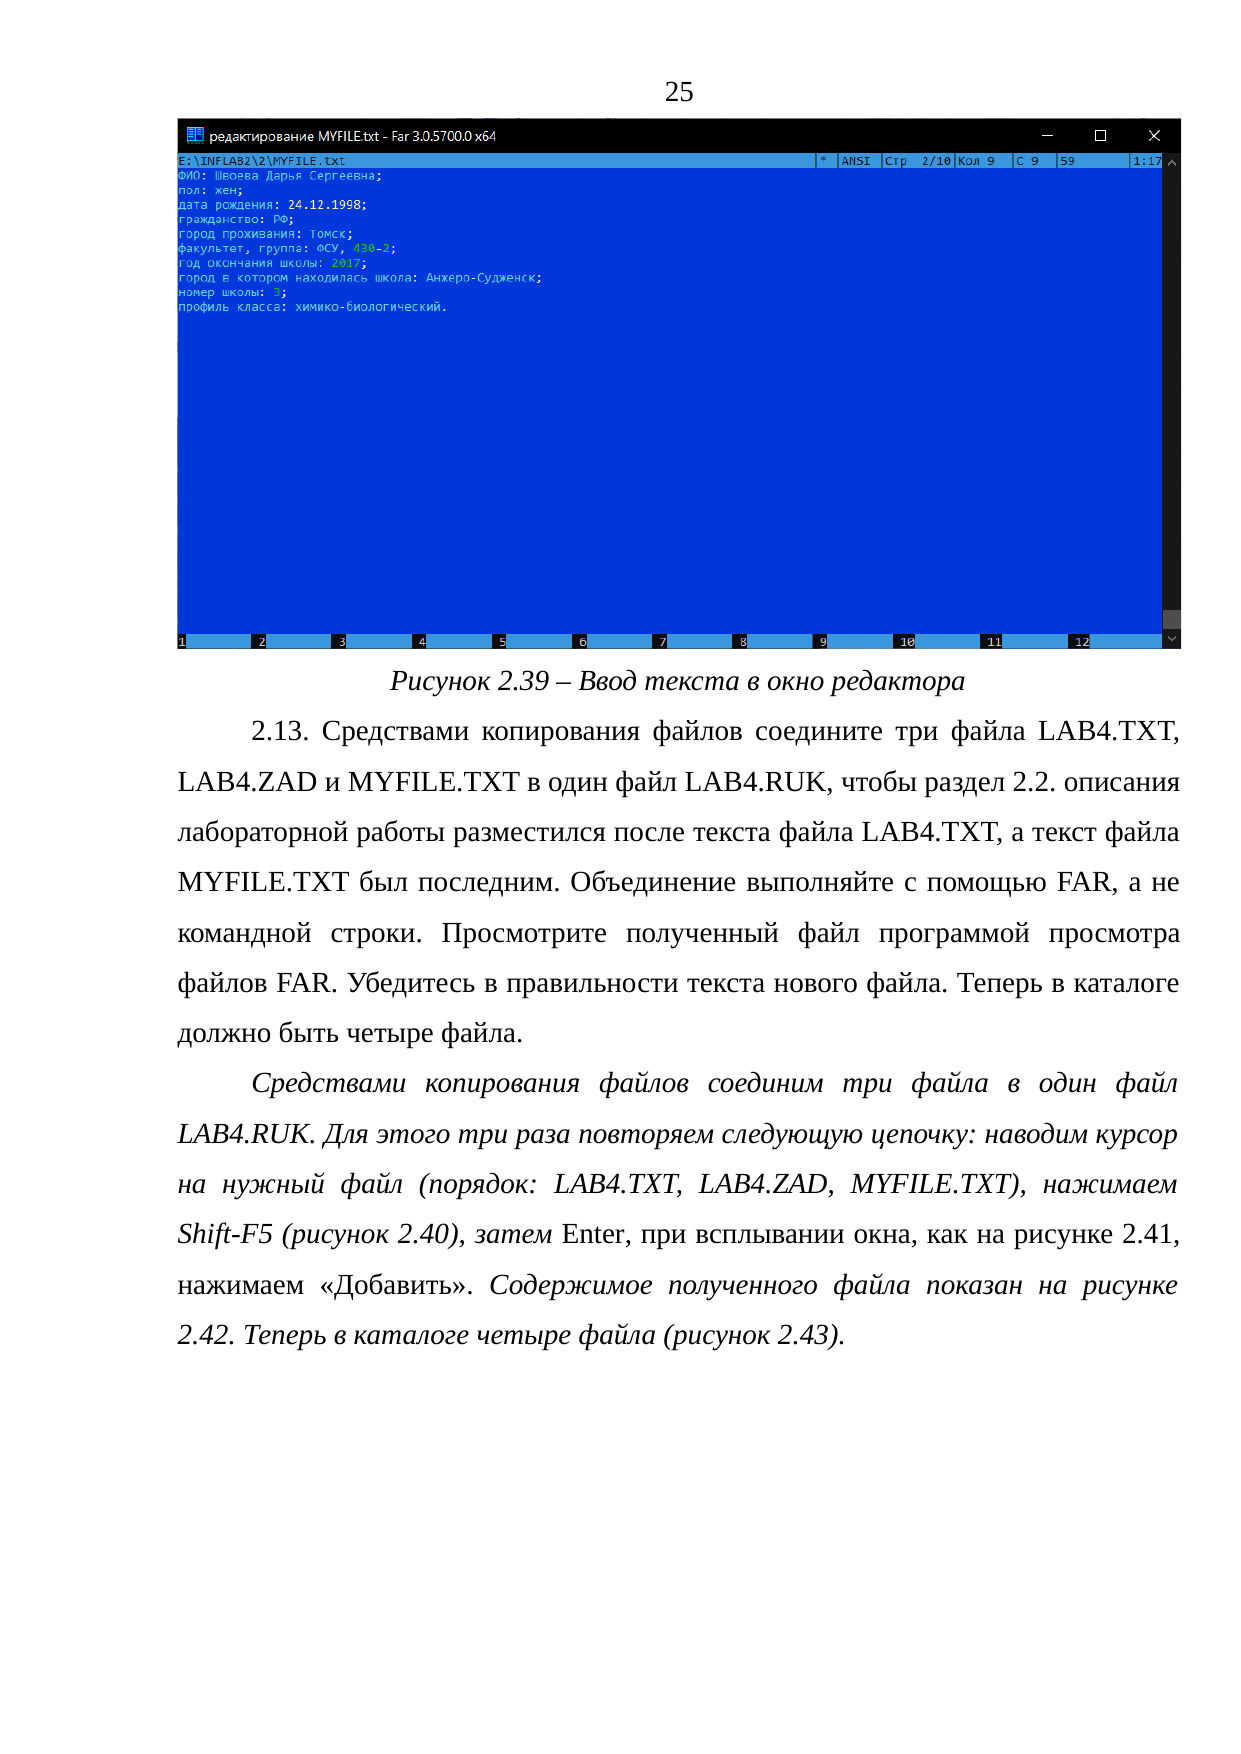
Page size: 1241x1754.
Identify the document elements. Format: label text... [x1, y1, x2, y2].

text 2.13. Средствами копирования файлов соедините три файла LAB4.TXT, LAB4.ZAD и MYFILE.TXT в один файл LAB4.RUK, чтобы раздел 2.2. описания лабораторной работы разместился после текста файла LAB4.TXT, а текст файла MYFILE.TXT был последним. Объединение выполняйте с помощью FAR, а не командной строки. Просмотрите полученный файл программой просмотра файлов FAR. Убедитесь в правильности текста нового файла. Теперь в каталоге должно быть четыре файла. [177, 713, 1181, 1049]
text Средствами копирования файлов соединим три файла в один файл LAB4.RUK. Для этого три раза повторяем следующую цепочку: наводим курсор на нужный файл (порядок: LAB4.TXT, LAB4.ZAD, MYFILE.TXT), нажимаем Shift-F5 (рисунок 2.40), затем Enter, при всплывании окна, как на рисунке 2.41, нажимаем «Добавить». Содержимое полученного файла показан на рисунке 2.42. Теперь в каталоге четыре файла (рисунок 2.43). [177, 1066, 1181, 1351]
text Рисунок 2.39 – Ввод текста в окно редактора [177, 663, 1181, 697]
